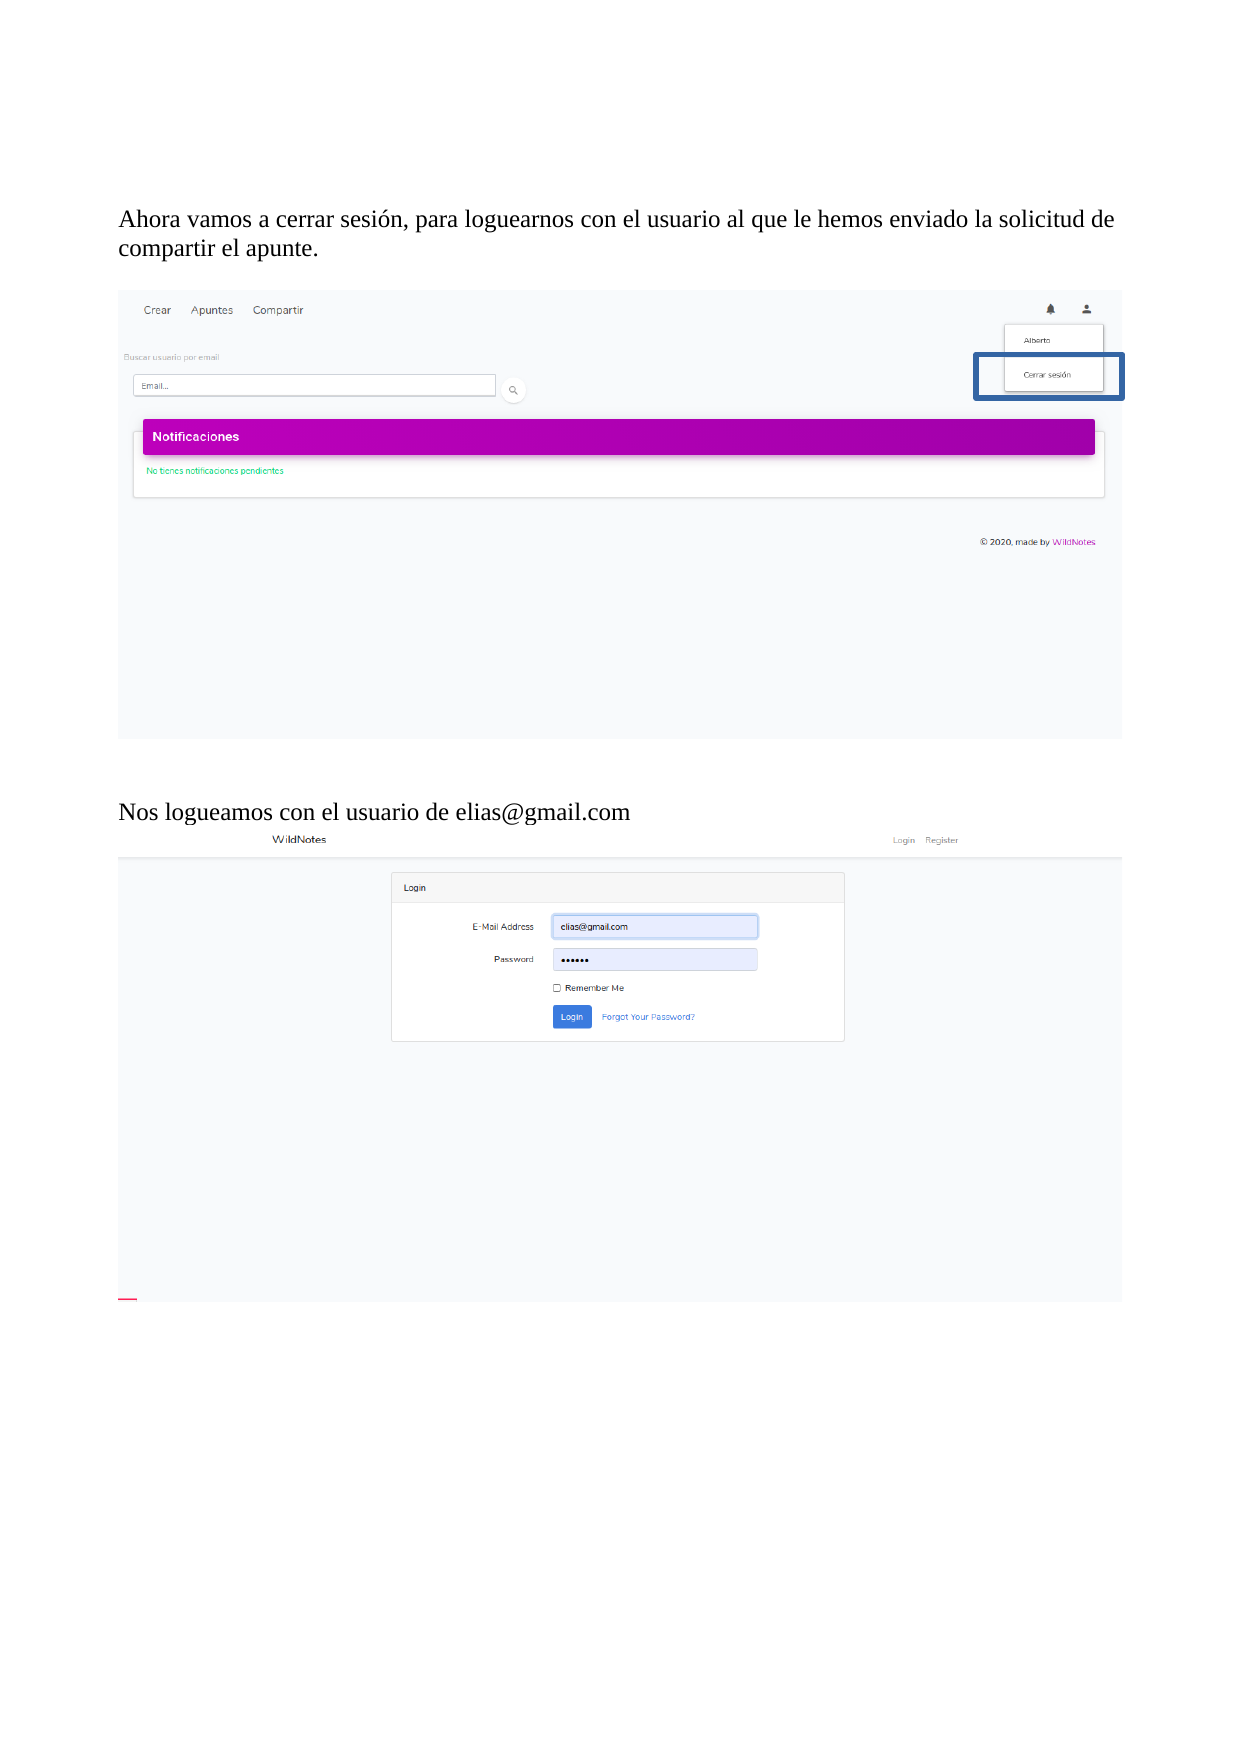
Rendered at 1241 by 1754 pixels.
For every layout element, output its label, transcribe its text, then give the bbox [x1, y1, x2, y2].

picture [118, 825, 1123, 1302]
text Nos logueamos con el usuario de elias@gmail.com [118, 797, 1122, 825]
text Ahora vamos a cerrar sesión, para loguearnos con el usuario al que le hemos enviado la solicitud de compartir el apunte. [118, 204, 1122, 262]
picture [979, 357, 1119, 395]
picture [118, 290, 1123, 739]
